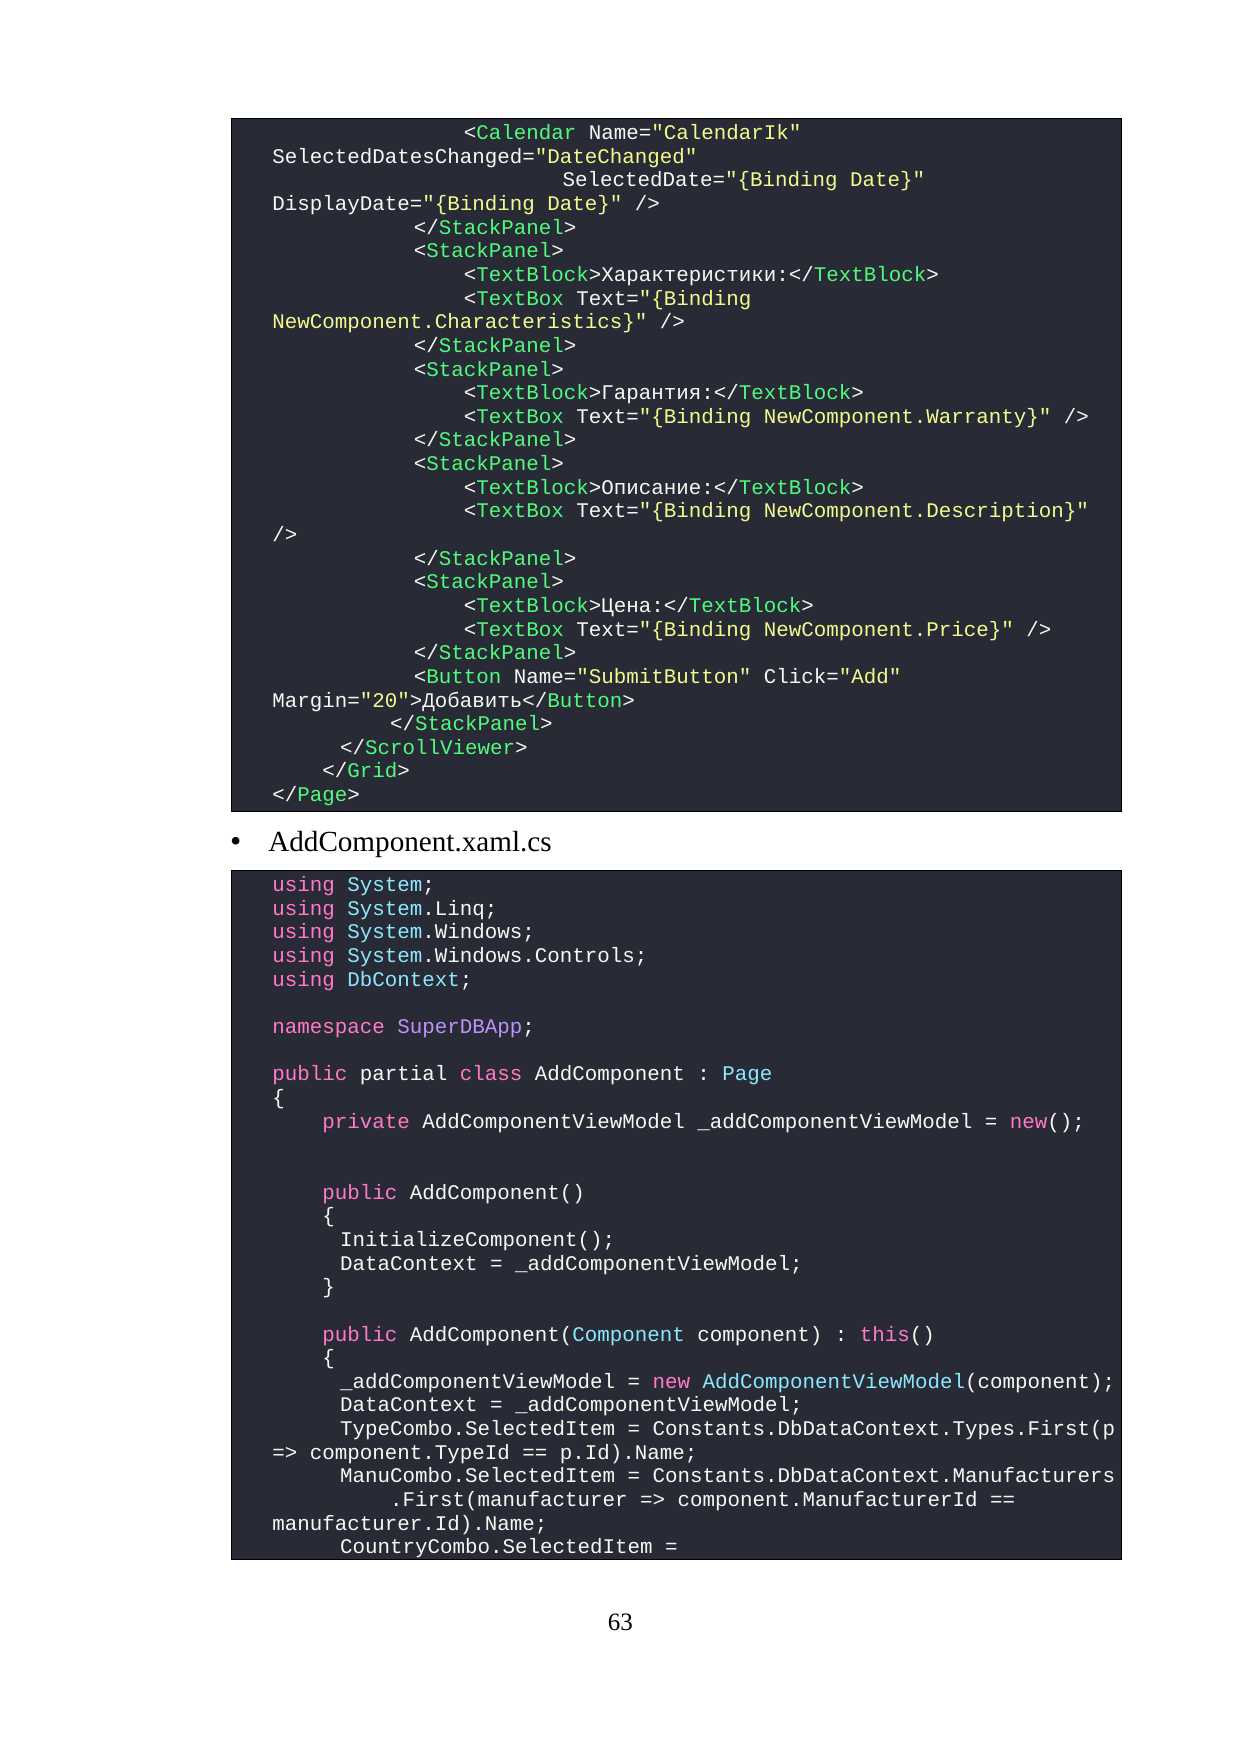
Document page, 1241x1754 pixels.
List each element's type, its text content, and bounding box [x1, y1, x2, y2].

list { [232, 1201, 1121, 1225]
list public partial class AddComponent : Page [232, 1059, 1121, 1083]
list <StackPanel> [232, 354, 1121, 378]
list public AddComponent() [232, 1178, 1121, 1201]
list <TextBlock>Характеристики:</TextBlock> [232, 260, 1121, 284]
list InitializeComponent(); [232, 1225, 1121, 1249]
list </StackPanel> [232, 709, 1121, 733]
list .First(manufacturer => component.ManufacturerId == manufacturer.Id).Name; [232, 1485, 1121, 1532]
list <Button Name="SubmitButton" Click="Add" Margin="20">Добавить</Button> [232, 662, 1121, 709]
list </StackPanel> [232, 331, 1121, 354]
list <TextBlock>Гарантия:</TextBlock> [232, 378, 1121, 402]
list private AddComponentViewModel _addComponentViewModel = new(); [232, 1107, 1121, 1130]
list <TextBox Text="{Binding NewComponent.Warranty}" /> [232, 402, 1121, 426]
list <TextBlock>Цена:</TextBlock> [232, 591, 1121, 615]
list DataContext = _addComponentViewModel; [232, 1249, 1121, 1272]
list using DbContext; [232, 965, 1121, 988]
list public AddComponent(Component component) : this() [232, 1319, 1121, 1343]
list namespace SuperDBApp; [232, 1012, 1121, 1036]
list <TextBox Text="{Binding NewComponent.Description}" /> [232, 496, 1121, 544]
list { [232, 1083, 1121, 1107]
list </ScrollViewer> [232, 733, 1121, 757]
list </StackPanel> [232, 544, 1121, 567]
list </Page> [232, 780, 1121, 811]
list DataContext = _addComponentViewModel; [232, 1391, 1121, 1414]
list TypeCombo.SelectedItem = Constants.DbDataContext.Types.First(p => component.TypeId == p.Id).Name; [232, 1414, 1121, 1461]
list <TextBox Text="{Binding NewComponent.Price}" /> [232, 615, 1121, 638]
list using System.Windows.Controls; [232, 941, 1121, 965]
list _addComponentViewModel = new AddComponentViewModel(component); [232, 1367, 1121, 1391]
list </StackPanel> [232, 638, 1121, 662]
list </StackPanel> [232, 426, 1121, 449]
list <StackPanel> [232, 567, 1121, 591]
list </StackPanel> [232, 213, 1121, 236]
list using System.Linq; [232, 894, 1121, 918]
list AddComponent.xaml.cs [231, 824, 1122, 858]
list { [232, 1343, 1121, 1367]
list </Grid> [232, 757, 1121, 780]
list } [232, 1272, 1121, 1296]
list CountryCombo.SelectedItem = [232, 1532, 1121, 1559]
list ManuCombo.SelectedItem = Constants.DbDataContext.Manufacturers [232, 1461, 1121, 1485]
list <StackPanel> [232, 449, 1121, 473]
list <StackPanel> [232, 236, 1121, 260]
list <TextBox Text="{Binding NewComponent.Characteristics}" /> [232, 284, 1121, 331]
list using System.Windows; [232, 918, 1121, 941]
list <TextBlock>Описание:</TextBlock> [232, 473, 1121, 496]
list using System; [232, 871, 1121, 894]
list SelectedDate="{Binding Date}" DisplayDate="{Binding Date}" /> [232, 165, 1121, 213]
list <Calendar Name="CalendarIk" SelectedDatesChanged="DateChanged" [232, 119, 1121, 165]
